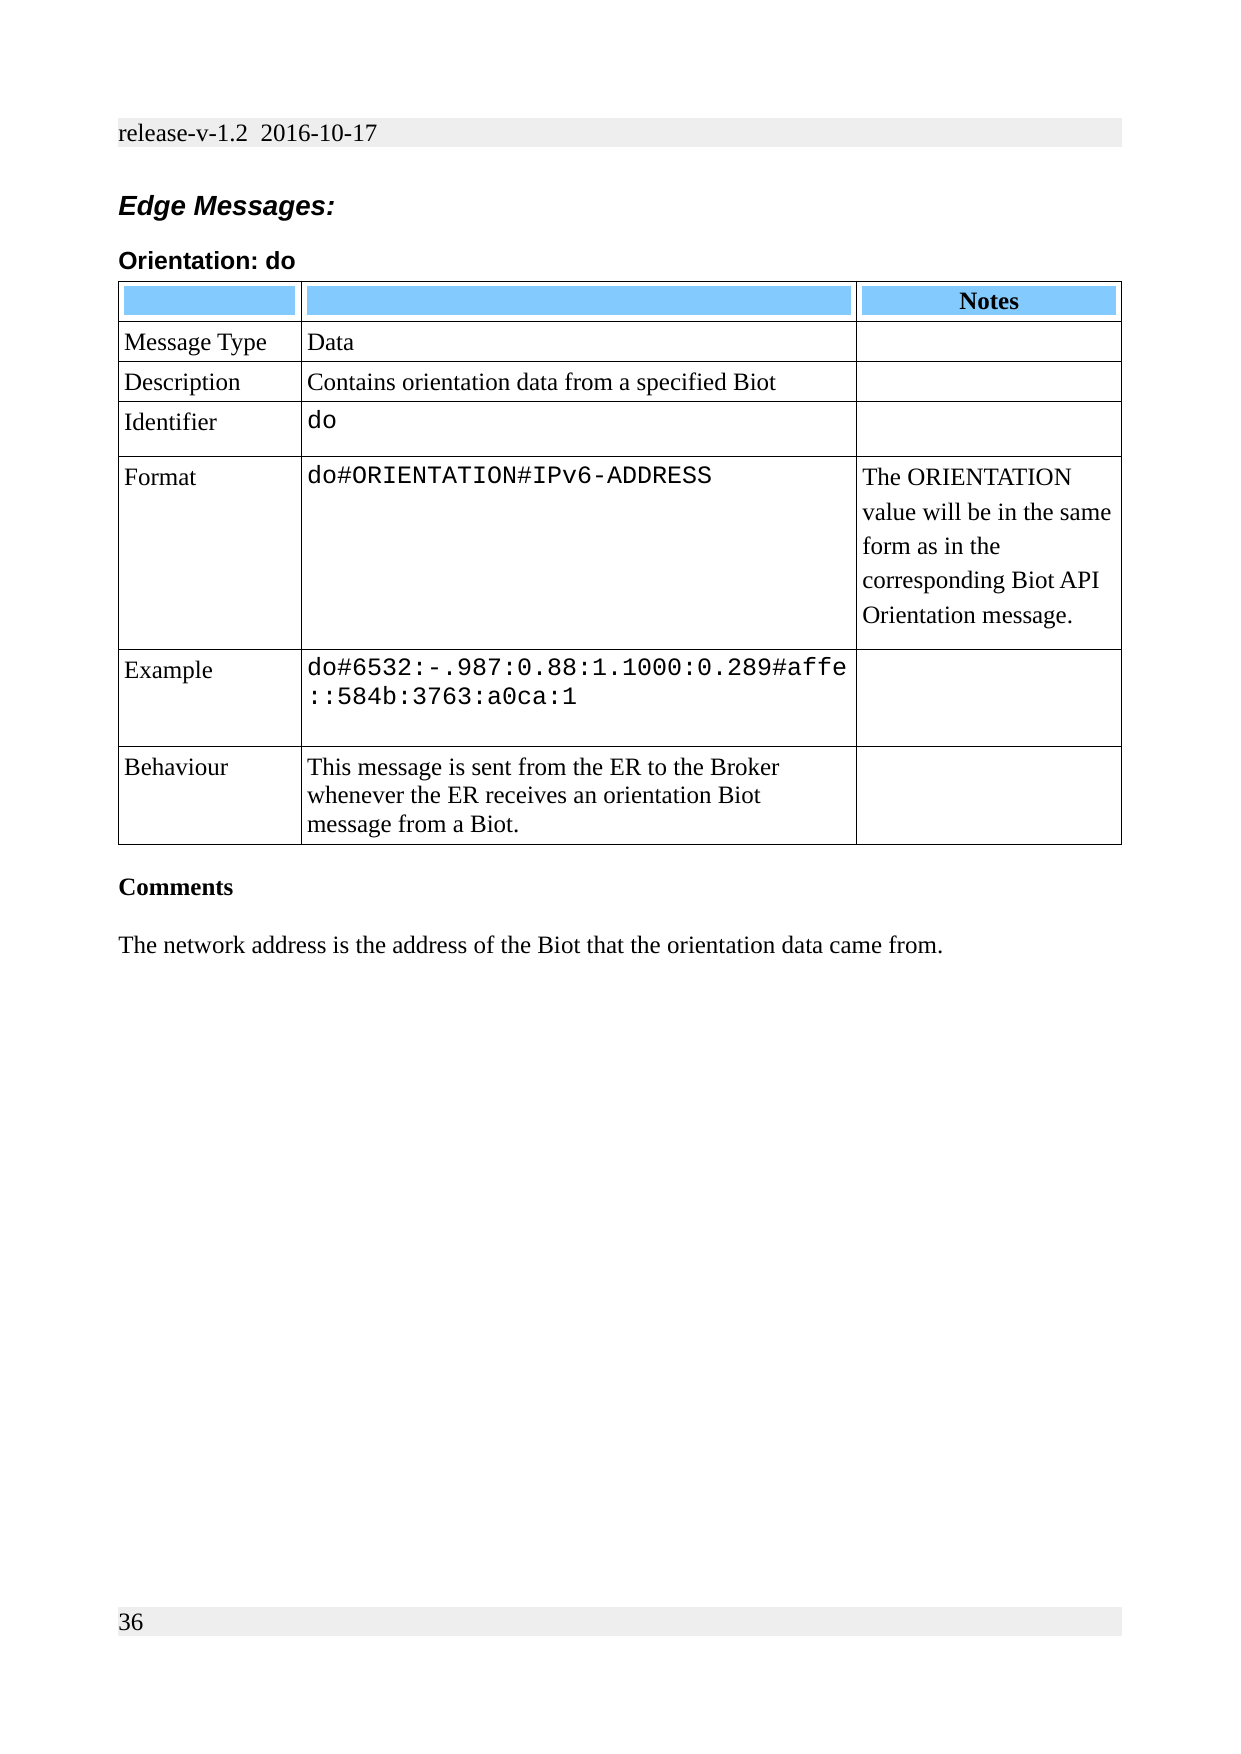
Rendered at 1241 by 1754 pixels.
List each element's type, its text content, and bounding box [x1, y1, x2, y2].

table_cell [857, 362, 1121, 401]
table_cell Format [119, 457, 301, 649]
subtitle Orientation: do [118, 246, 1122, 274]
subtitle Edge Messages: [118, 189, 1122, 221]
text Comments [118, 872, 1122, 901]
table_header [119, 282, 301, 321]
text The network address is the address of the Biot that the orientation data came from. [118, 930, 1122, 959]
table_cell [857, 402, 1121, 456]
table_cell do#ORIENTATION#IPv6-ADDRESS [302, 457, 856, 649]
table_header [302, 282, 856, 321]
table_cell do#6532:-.987:0.88:1.1000:0.289#affe::584b:3763:a0ca:1 [302, 650, 856, 746]
table_cell This message is sent from the ER to the Broker whenever the ER receives an orientation Biot message from a Biot. [302, 747, 856, 843]
table_cell Contains orientation data from a specified Biot [302, 362, 856, 401]
table_cell Data [302, 322, 856, 361]
table_cell [857, 650, 1121, 746]
table_cell The ORIENTATION value will be in the same form as in the corresponding Biot API Orientation message. [857, 457, 1121, 649]
table_cell Identifier [119, 402, 301, 456]
table_cell Message Type [119, 322, 301, 361]
table_cell Example [119, 650, 301, 746]
table_cell Description [119, 362, 301, 401]
table_cell [857, 747, 1121, 843]
table_cell do [302, 402, 856, 456]
table_header Notes [857, 282, 1121, 321]
table_cell [857, 322, 1121, 361]
table_cell Behaviour [119, 747, 301, 843]
